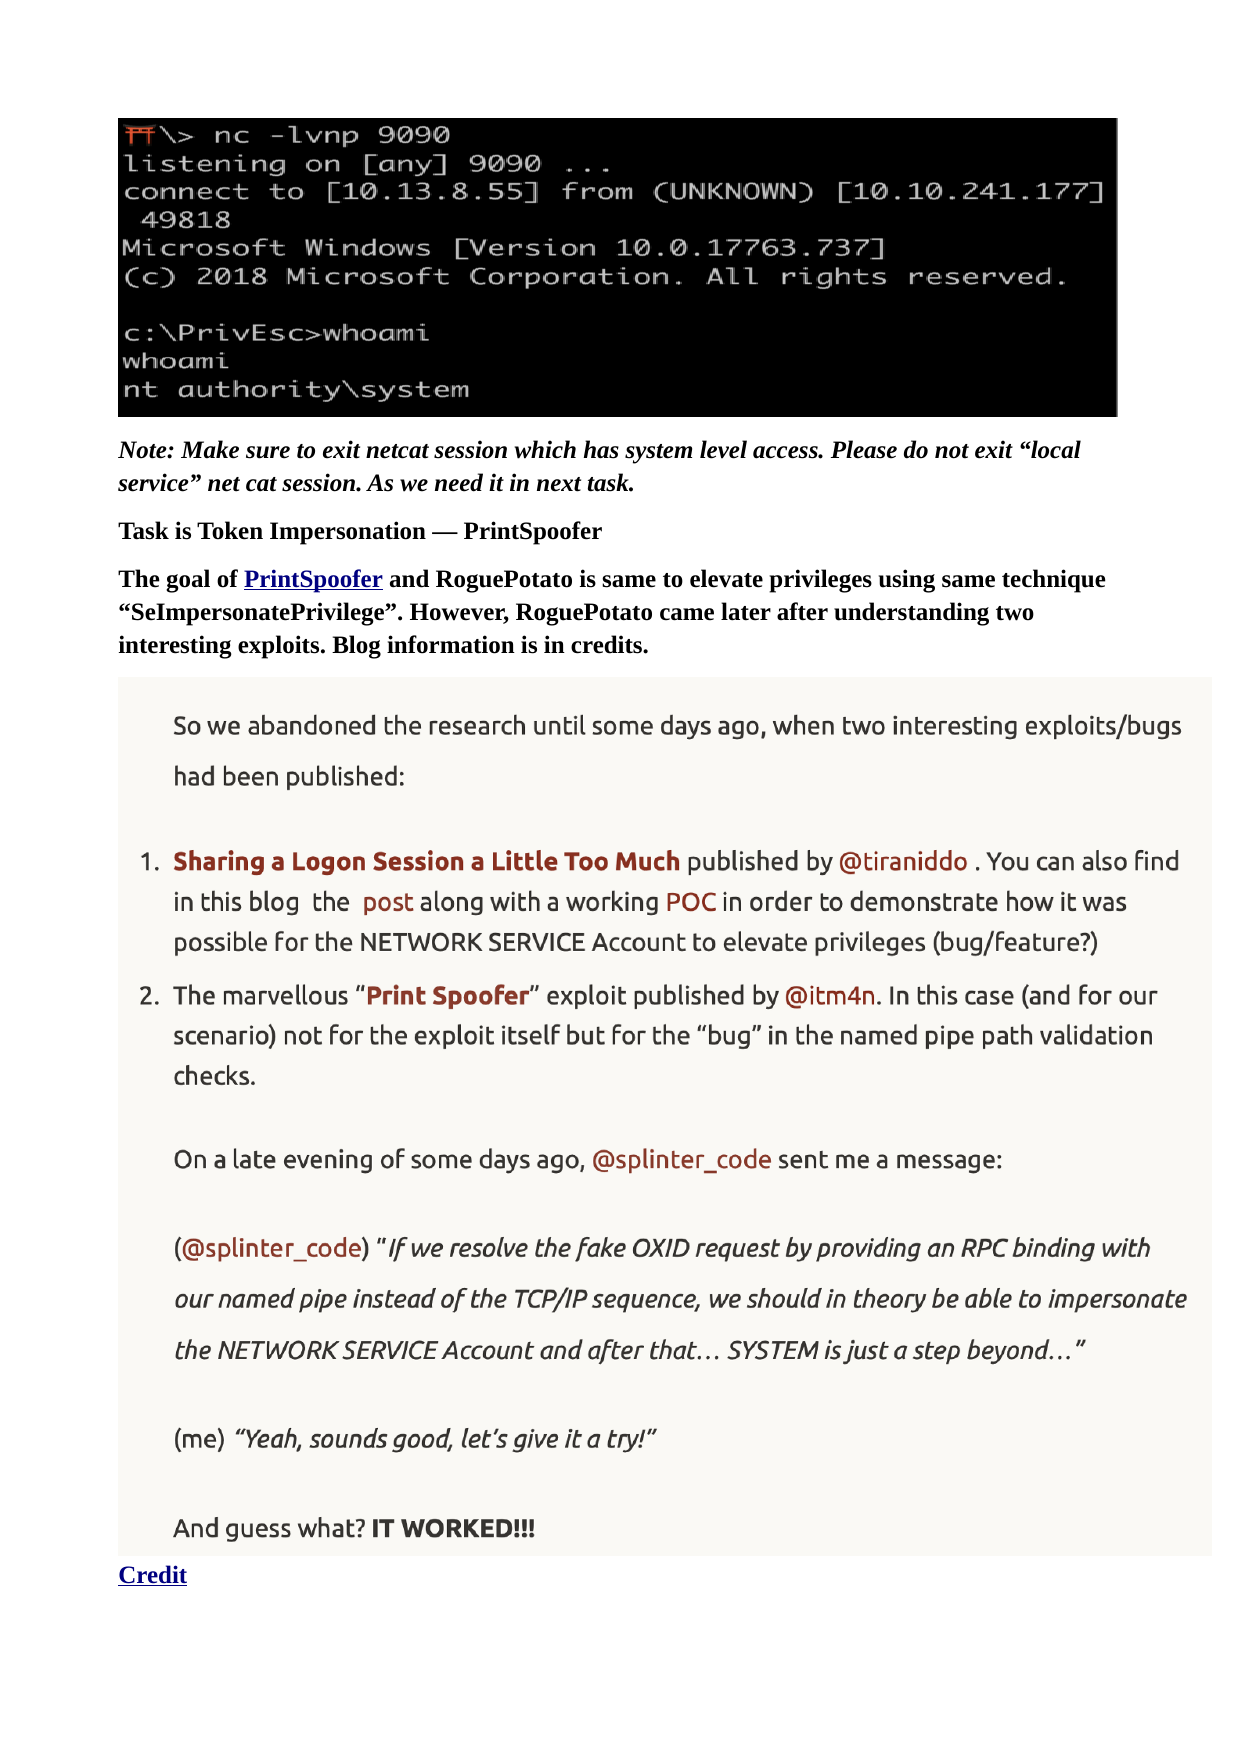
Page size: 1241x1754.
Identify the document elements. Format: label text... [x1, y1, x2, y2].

text The goal of PrintSpoofer and RoguePotato is same to elevate privileges using same technique “SeImpersonatePrivilege”. However, RoguePotato came later after understanding two interesting exploits. Blog information is in credits. [118, 564, 1122, 658]
picture [118, 677, 1212, 1556]
text Task is Token Impersonation — PrintSpoofer [118, 516, 1122, 545]
text Credit [118, 1560, 1122, 1588]
text Note: Make sure to exit netcat session which has system level access. Please do not exit “local service” net cat session. As we need it in next task. [118, 435, 1122, 497]
picture [118, 118, 1118, 417]
